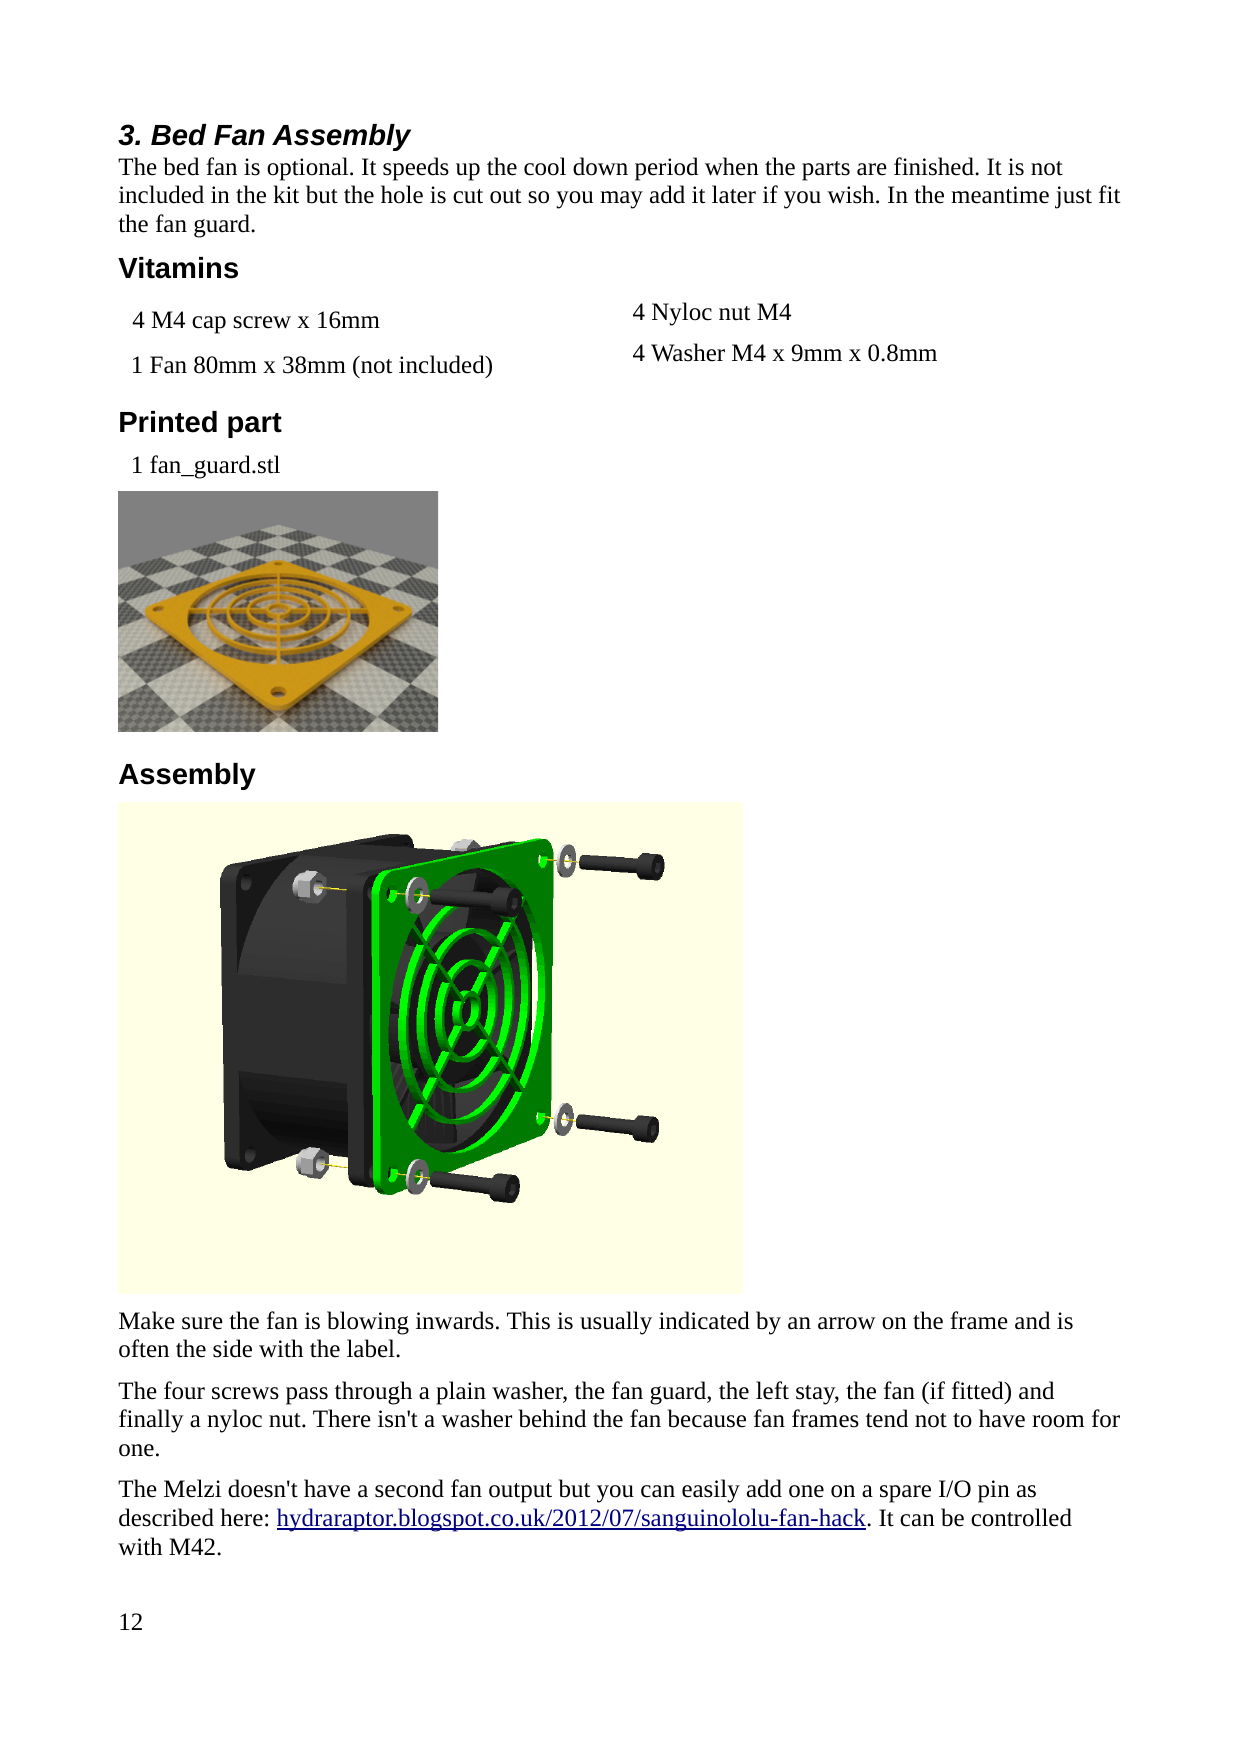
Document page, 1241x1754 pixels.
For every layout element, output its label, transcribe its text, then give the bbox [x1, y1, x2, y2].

subtitle Printed part [118, 405, 1122, 438]
text 1 fan_guard.stl [118, 450, 1122, 479]
text The Melzi doesn't have a second fan output but you can easily add one on a spare I/O pin as described here: hydraraptor.blogspot.co.uk/2012/07/sanguinololu-fan-hack. It can be controlled with M42. [118, 1474, 1122, 1561]
text Make sure the fan is blowing inwards. This is usually indicated by an arrow on the frame and is often the side with the label. [118, 1306, 1122, 1363]
picture [118, 491, 439, 732]
subtitle Vitamins [118, 251, 1122, 285]
table_header 4 M4 cap screw x 16mm 1 Fan 80mm x 38mm (not included) [118, 297, 620, 391]
subtitle Bed Fan Assembly [118, 118, 1122, 152]
picture [118, 802, 743, 1294]
text The four screws pass through a plain washer, the fan guard, the left stay, the fan (if fitted) and finally a nyloc nut. There isn't a washer behind the fan because fan frames tend not to have room for one. [118, 1376, 1122, 1462]
table_header 4 Nyloc nut M4 4 Washer M4 x 9mm x 0.8mm [620, 297, 1122, 391]
subtitle Assembly [118, 757, 1122, 791]
list The bed fan is optional. It speeds up the cool down period when the parts are finished. It is not included in the kit but the hole is cut out so you may add it later if you wish. In the meantime just fit the fan guard. [118, 152, 1122, 238]
